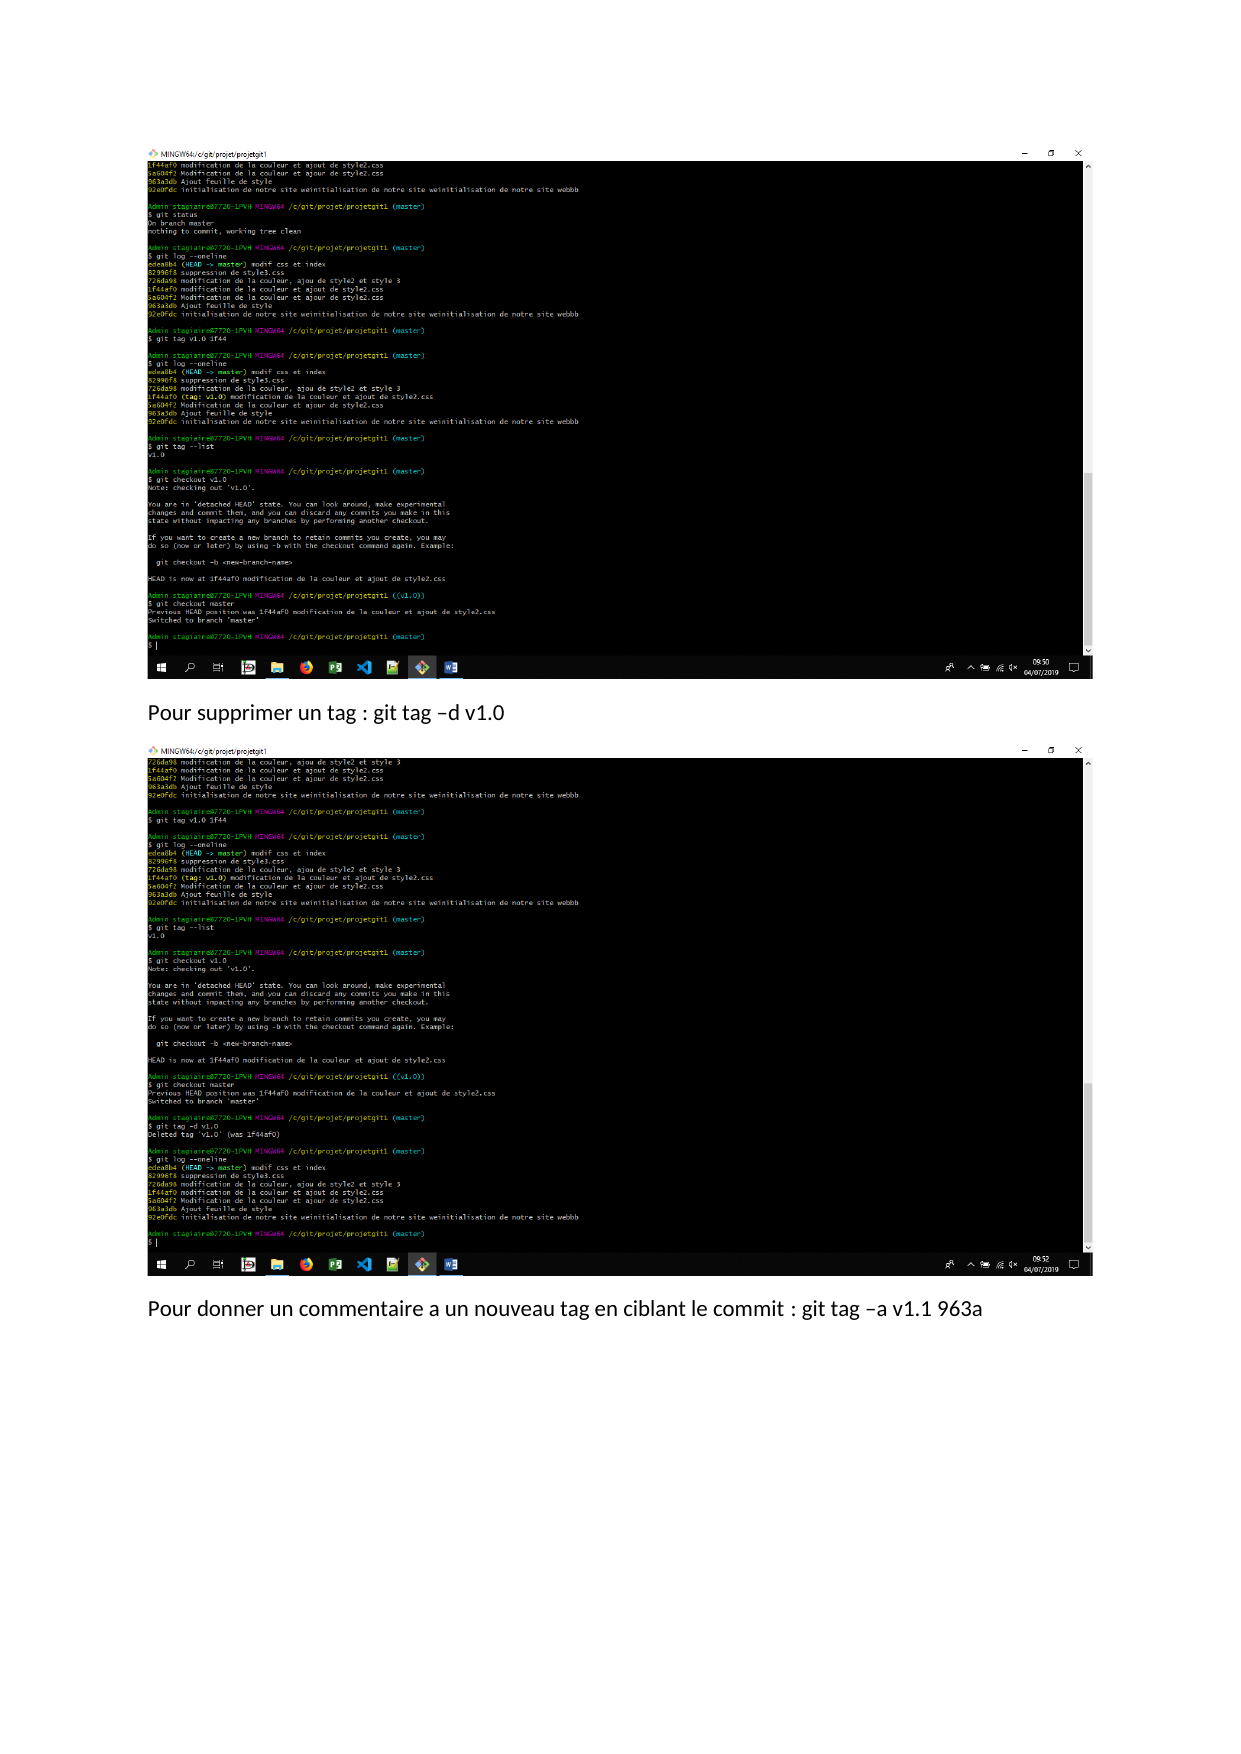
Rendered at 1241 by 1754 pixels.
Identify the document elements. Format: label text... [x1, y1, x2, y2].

text Pour supprimer un tag : git tag –d v1.0 [148, 698, 1093, 726]
text Pour donner un commentaire a un nouveau tag en ciblant le commit : git tag –a v1.1 963a [148, 1294, 1093, 1322]
picture [147, 744, 1093, 1276]
picture [147, 147, 1093, 679]
